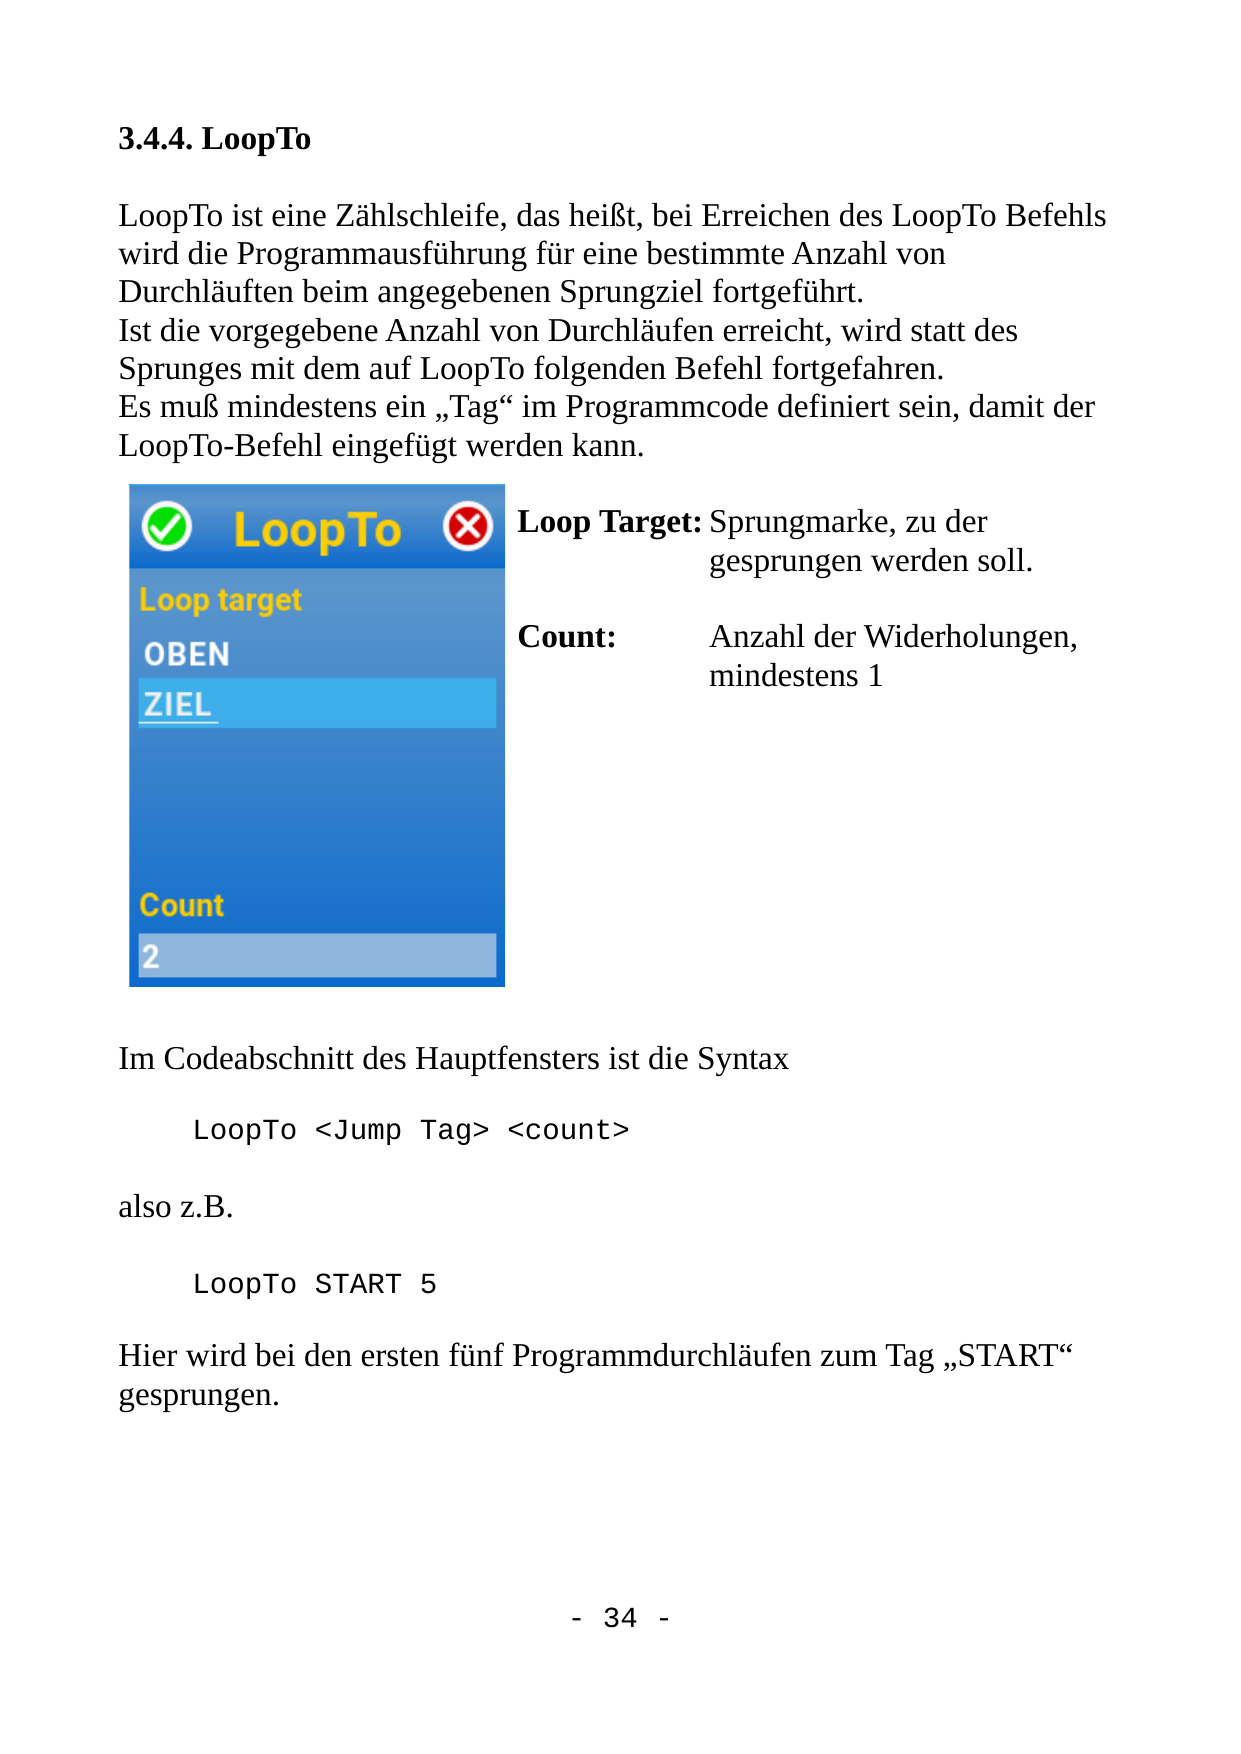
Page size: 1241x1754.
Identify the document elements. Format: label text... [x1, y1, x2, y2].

text LoopTo ist eine Zählschleife, das heißt, bei Erreichen des LoopTo Befehls wird die Programmausführung für eine bestimmte Anzahl von Durchläuften beim angegebenen Sprungziel fortgeführt. [118, 195, 1122, 310]
text 3.4.4. LoopTo [118, 118, 1122, 156]
text Hier wird bei den ersten fünf Programmdurchläufen zum Tag „START“ gesprungen. [118, 1336, 1122, 1412]
text Count: Anzahl der Widerholungen, mindestens 1 [506, 616, 1122, 693]
picture [128, 484, 506, 987]
text Ist die vorgegebene Anzahl von Durchläufen erreicht, wird statt des Sprunges mit dem auf LoopTo folgenden Befehl fortgefahren. [118, 310, 1122, 386]
text LoopTo <Jump Tag> <count> [118, 1115, 1122, 1148]
text LoopTo START 5 [118, 1263, 1122, 1303]
text Loop Target: Sprungmarke, zu der gesprungen werden soll. [506, 501, 1122, 578]
text also z.B. [118, 1186, 1122, 1224]
text Es muß mindestens ein „Tag“ im Programmcode definiert sein, damit der LoopTo-Befehl eingefügt werden kann. [118, 386, 1122, 463]
text Im Codeabschnitt des Hauptfensters ist die Syntax [118, 1038, 1122, 1076]
